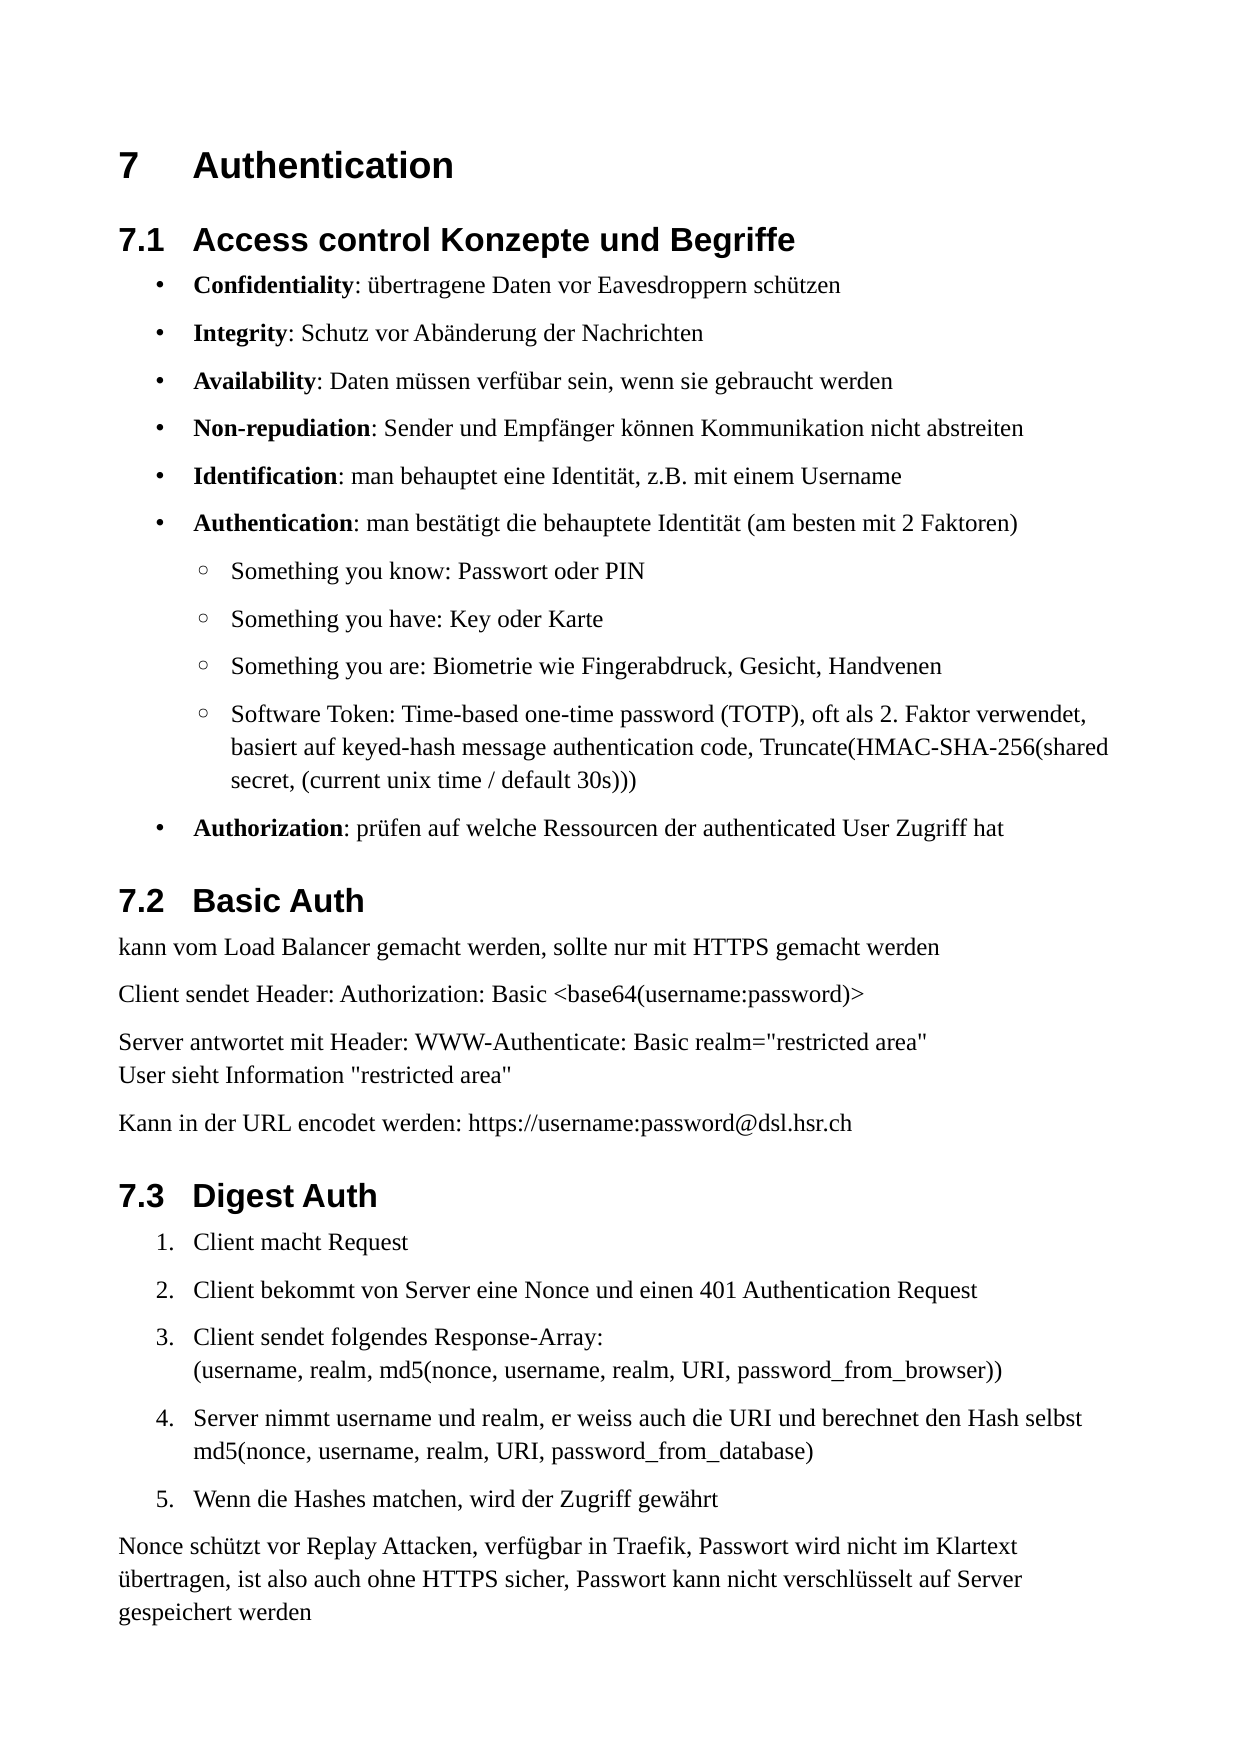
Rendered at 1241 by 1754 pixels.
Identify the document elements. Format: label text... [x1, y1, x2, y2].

list Something you know: Passwort oder PIN [193, 556, 1122, 585]
subtitle Basic Auth [118, 881, 1122, 919]
list Something you are: Biometrie wie Fingerabdruck, Gesicht, Handvenen [193, 651, 1122, 680]
list Client macht Request [156, 1227, 1122, 1256]
subtitle Authentication [118, 143, 1122, 186]
text kann vom Load Balancer gemacht werden, sollte nur mit HTTPS gemacht werden [118, 932, 1122, 961]
subtitle Digest Auth [118, 1176, 1122, 1215]
list Availability: Daten müssen verfübar sein, wenn sie gebraucht werden [156, 366, 1122, 394]
list Something you have: Key oder Karte [193, 604, 1122, 632]
list Client sendet folgendes Response-Array: (username, realm, md5(nonce, username, realm, URI, password_from_browser)) [156, 1322, 1122, 1384]
list Wenn die Hashes matchen, wird der Zugriff gewährt [156, 1484, 1122, 1512]
text Nonce schützt vor Replay Attacken, verfügbar in Traefik, Passwort wird nicht im Klartext übertragen, ist also auch ohne HTTPS sicher, Passwort kann nicht verschlüsselt auf Server gespeichert werden [118, 1531, 1122, 1626]
list Software Token: Time-based one-time password (TOTP), oft als 2. Faktor verwendet, basiert auf keyed-hash message authentication code, Truncate(HMAC-SHA-256(shared secret, (current unix time / default 30s))) [193, 699, 1122, 794]
list Authentication: man bestätigt die behauptete Identität (am besten mit 2 Faktoren) [156, 508, 1122, 537]
list Integrity: Schutz vor Abänderung der Nachrichten [156, 318, 1122, 347]
list Server nimmt username und realm, er weiss auch die URI und berechnet den Hash selbst md5(nonce, username, realm, URI, password_from_database) [156, 1403, 1122, 1465]
list Authorization: prüfen auf welche Ressourcen der authenticated User Zugriff hat [156, 813, 1122, 841]
text Server antwortet mit Header: WWW-Authenticate: Basic realm="restricted area" User sieht Information "restricted area" [118, 1027, 1122, 1089]
subtitle Access control Konzepte und Begriffe [118, 219, 1122, 258]
text Kann in der URL encodet werden: https://username:password@dsl.hsr.ch [118, 1108, 1122, 1137]
text Client sendet Header: Authorization: Basic <base64(username:password)> [118, 979, 1122, 1008]
list Non-repudiation: Sender und Empfänger können Kommunikation nicht abstreiten [156, 413, 1122, 442]
list Identification: man behauptet eine Identität, z.B. mit einem Username [156, 461, 1122, 490]
list Confidentiality: übertragene Daten vor Eavesdroppern schützen [156, 271, 1122, 299]
list Client bekommt von Server eine Nonce und einen 401 Authentication Request [156, 1275, 1122, 1303]
